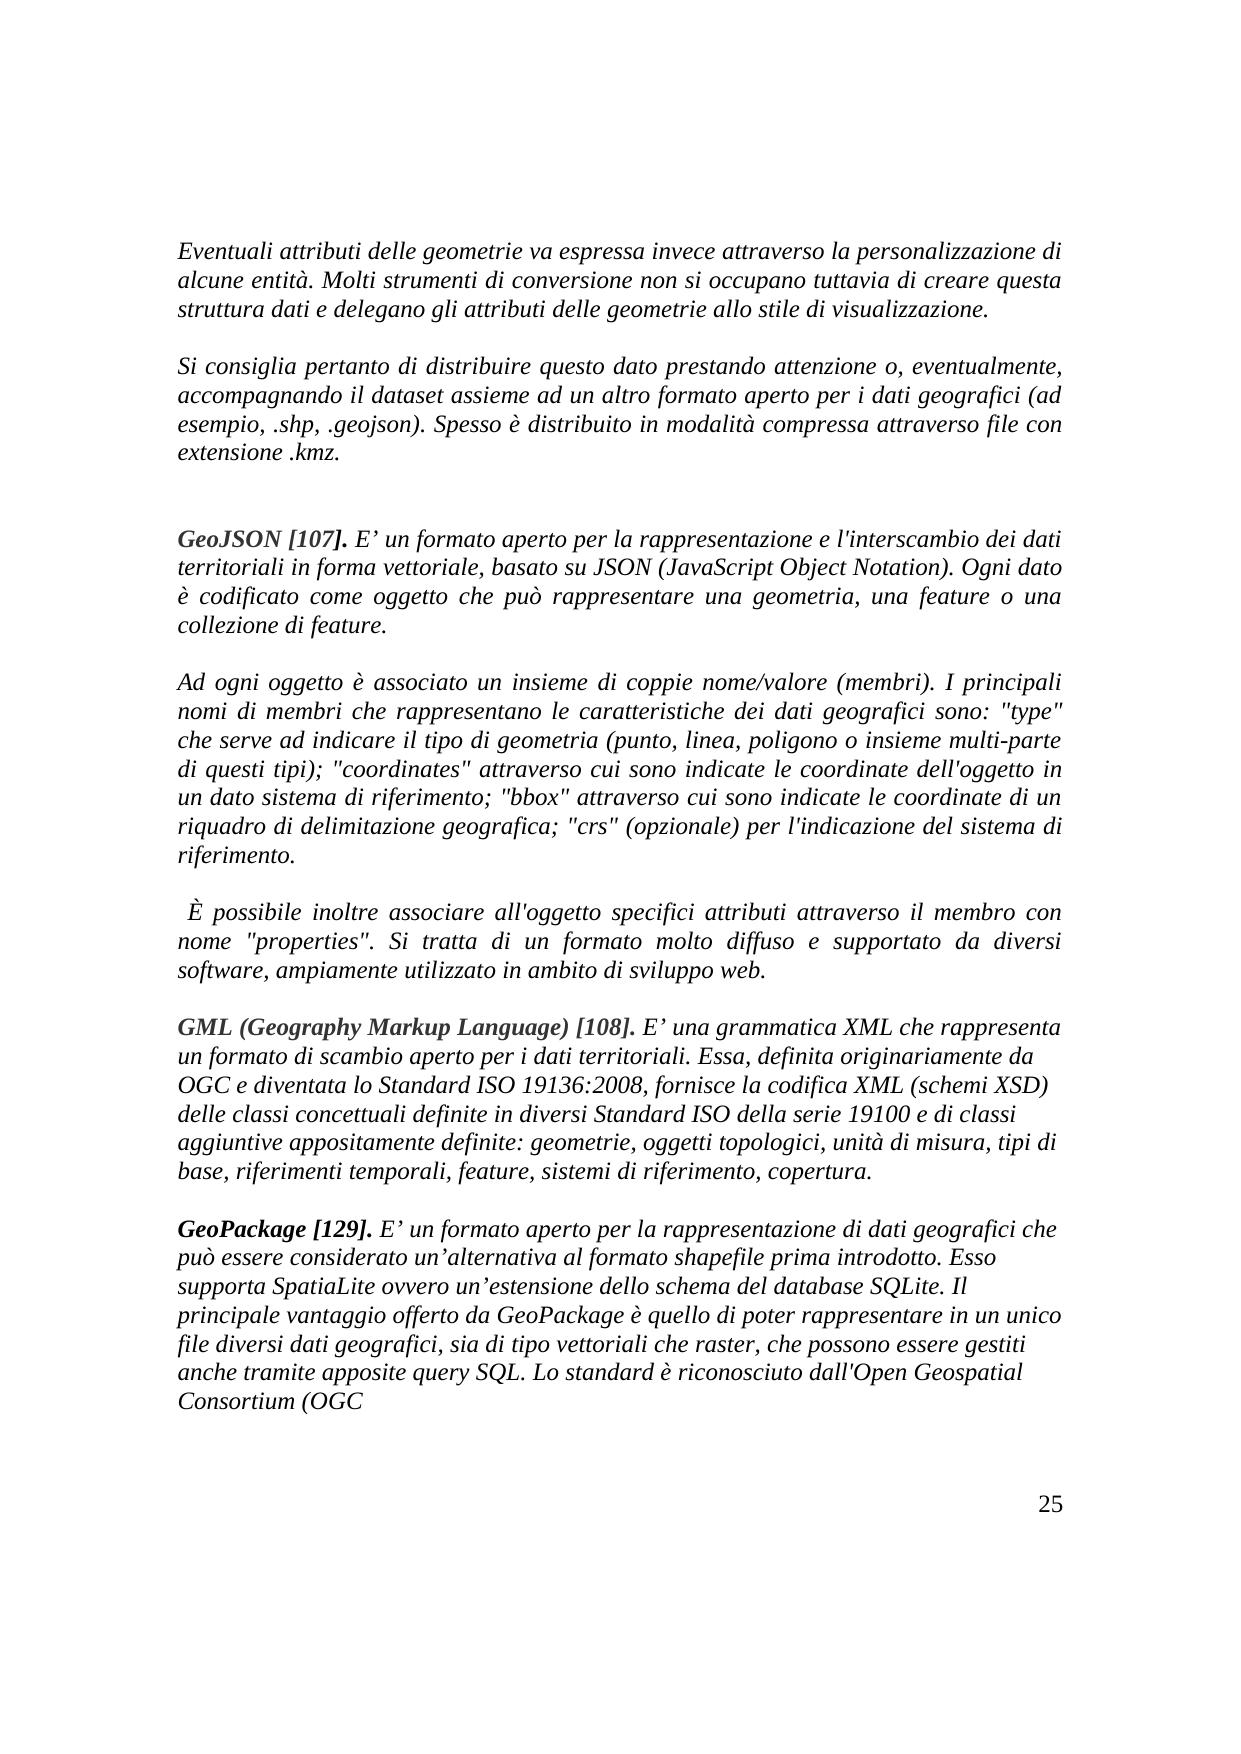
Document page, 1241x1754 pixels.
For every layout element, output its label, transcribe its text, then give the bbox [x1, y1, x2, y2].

text Ad ogni oggetto è associato un insieme di coppie nome/valore (membri). I principali nomi di membri che rappresentano le caratteristiche dei dati geografici sono: "type" che serve ad indicare il tipo di geometria (punto, linea, poligono o insieme multi-parte di questi tipi); "coordinates" attraverso cui sono indicate le coordinate dell'oggetto in un dato sistema di riferimento; "bbox" attraverso cui sono indicate le coordinate di un riquadro di delimitazione geografica; "crs" (opzionale) per l'indicazione del sistema di riferimento. [177, 667, 1063, 869]
text GeoJSON [107]. E’ un formato aperto per la rappresentazione e l'interscambio dei dati territoriali in forma vettoriale, basato su JSON (JavaScript Object Notation). Ogni dato è codificato come oggetto che può rappresentare una geometria, una feature o una collezione di feature. [177, 524, 1063, 639]
text Si consiglia pertanto di distribuire questo dato prestando attenzione o, eventualmente, accompagnando il dataset assieme ad un altro formato aperto per i dati geografici (ad esempio, .shp, .geojson). Spesso è distribuito in modalità compressa attraverso file con extensione .kmz. [177, 351, 1063, 466]
text GML (Geography Markup Language) [108]. E’ una grammatica XML che rappresenta un formato di scambio aperto per i dati territoriali. Essa, definita originariamente da OGC e diventata lo Standard ISO 19136:2008, fornisce la codifica XML (schemi XSD) delle classi concettuali definite in diversi Standard ISO della serie 19100 e di classi aggiuntive appositamente definite: geometrie, oggetti topologici, unità di misura, tipi di base, riferimenti temporali, feature, sistemi di riferimento, copertura. [177, 1012, 1063, 1185]
text GeoPackage [129]. E’ un formato aperto per la rappresentazione di dati geografici che può essere considerato un’alternativa al formato shapefile prima introdotto. Esso supporta SpatiaLite ovvero un’estensione dello schema del database SQLite. Il principale vantaggio offerto da GeoPackage è quello di poter rappresentare in un unico file diversi dati geografici, sia di tipo vettoriali che raster, che possono essere gestiti anche tramite apposite query SQL. Lo standard è riconosciuto dall'Open Geospatial Consortium (OGC [177, 1214, 1063, 1415]
text È possibile inoltre associare all'oggetto specifici attributi attraverso il membro con nome "properties". Si tratta di un formato molto diffuso e supportato da diversi software, ampiamente utilizzato in ambito di sviluppo web. [177, 897, 1063, 984]
text Eventuali attributi delle geometrie va espressa invece attraverso la personalizzazione di alcune entità. Molti strumenti di conversione non si occupano tuttavia di creare questa struttura dati e delegano gli attributi delle geometrie allo stile di visualizzazione. [177, 236, 1063, 322]
